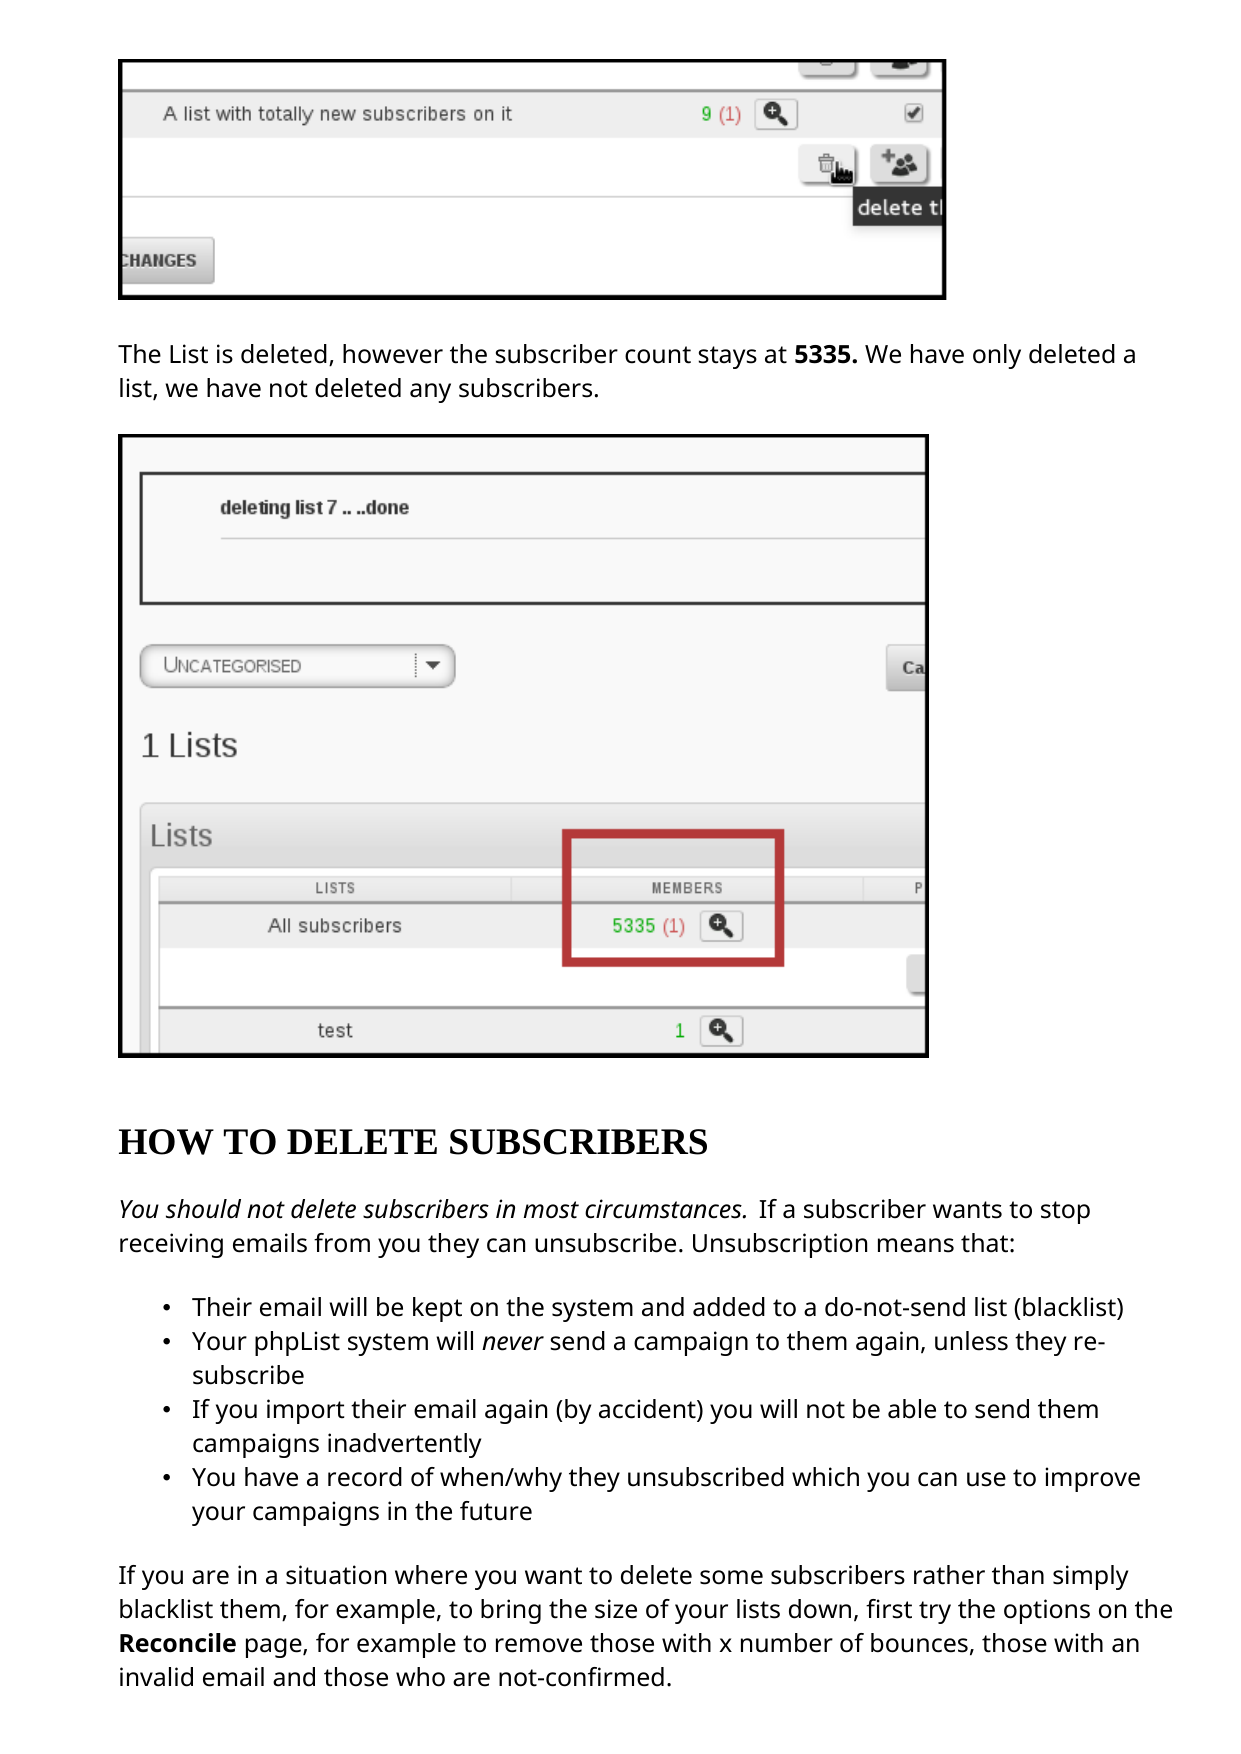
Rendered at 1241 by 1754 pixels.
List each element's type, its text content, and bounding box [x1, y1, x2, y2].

picture [118, 59, 947, 300]
list You have a record of when/why they unsubscribed which you can use to improve your campaigns in the future [162, 1460, 1181, 1528]
picture [118, 434, 929, 1058]
list Your phpList system will never send a campaign to them again, unless they re-subscribe [162, 1323, 1181, 1392]
text If you are in a situation where you want to delete some subscribers rather than simply blacklist them, for example, to bring the size of your lists down, first try the options on the Reconcile page, for example to remove those with x number of bounces, those with an invalid email and those who are not-confirmed. [118, 1557, 1181, 1694]
text The List is deleted, however the subscriber count stays at 5335. We have only deleted a list, we have not deleted any subscribers. [118, 336, 1181, 404]
list If you import their email again (by accident) you will not be able to send them campaigns inadvertently [162, 1392, 1181, 1460]
list Their email will be kept on the system and added to a do-not-send list (blacklist) [162, 1289, 1181, 1323]
text You should not delete subscribers in most circumstances. If a subscriber wants to stop receiving emails from you they can unsubscribe. Unsubscription means that: [118, 1192, 1181, 1260]
subtitle How to delete subscribers [118, 1119, 1181, 1162]
